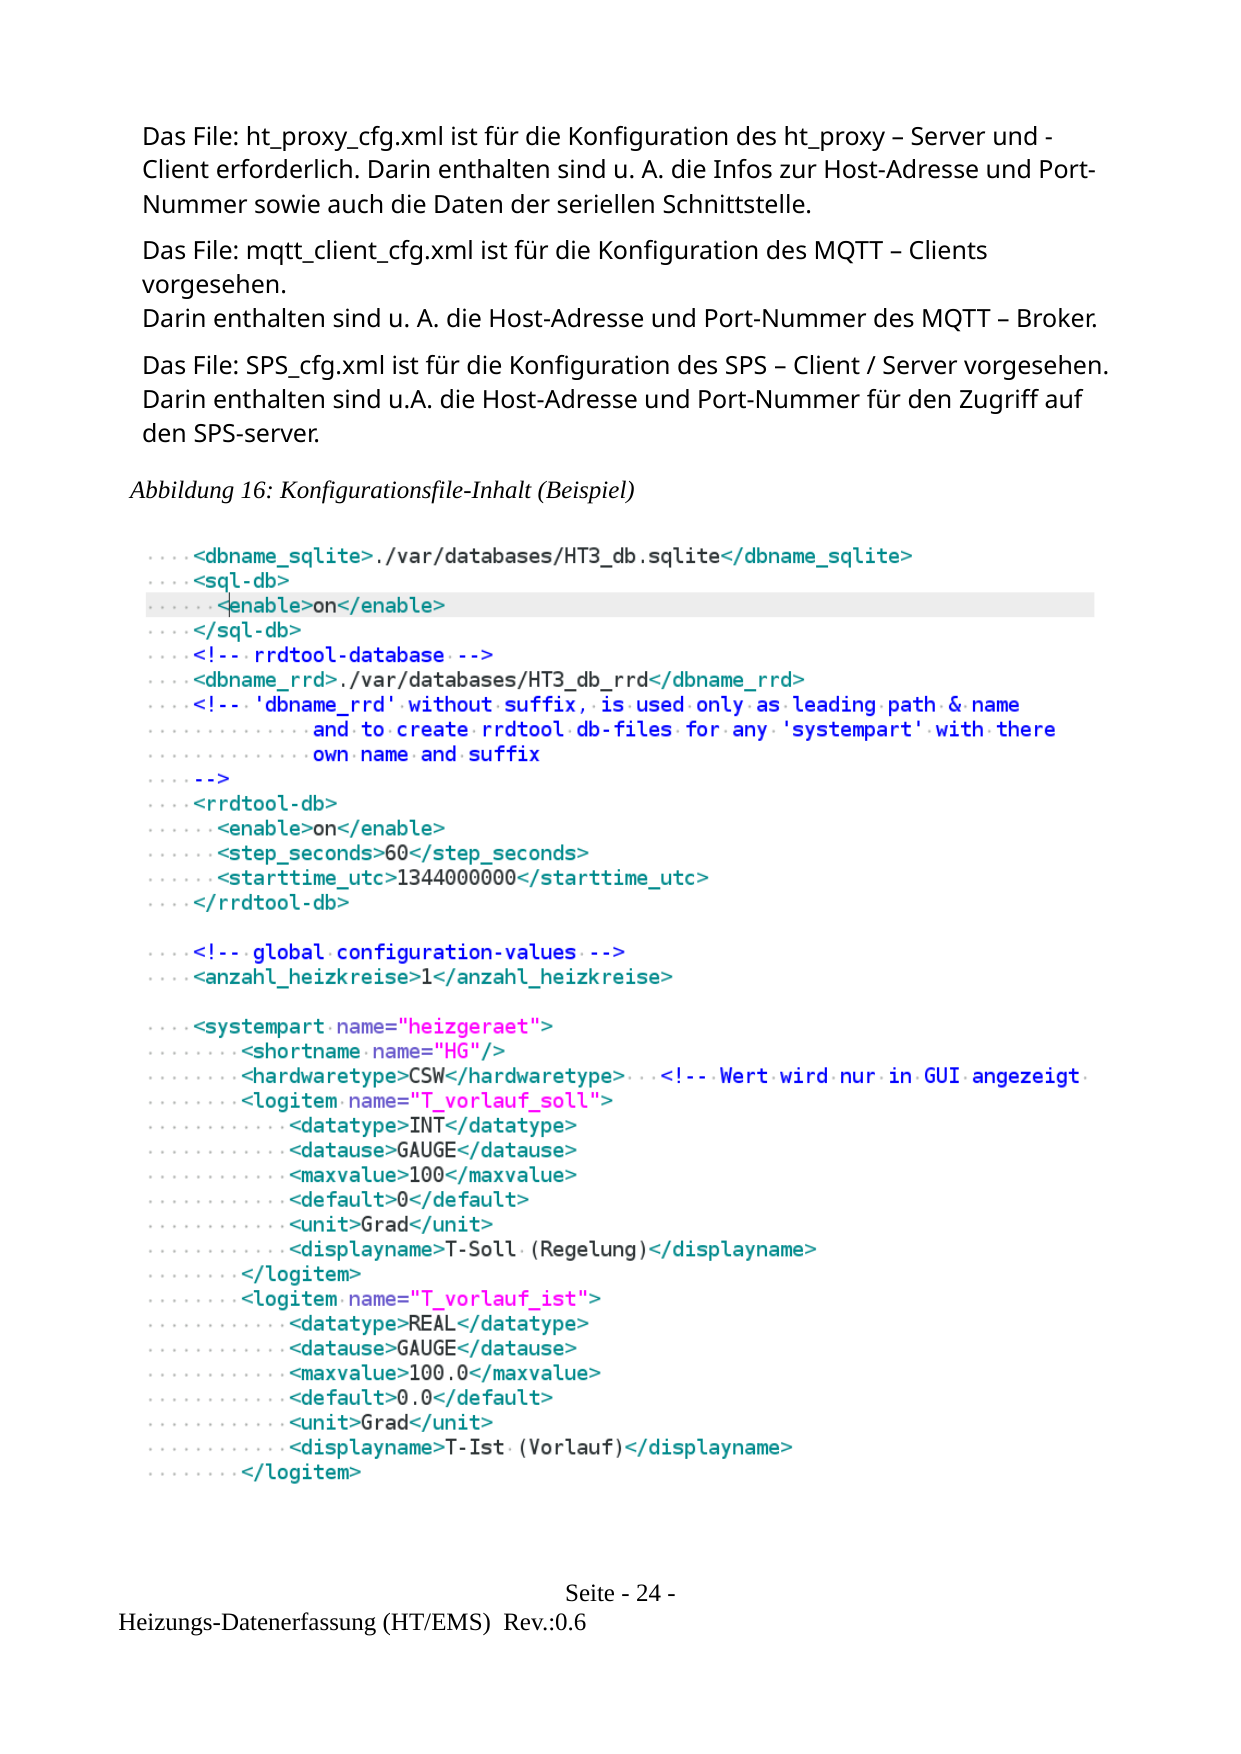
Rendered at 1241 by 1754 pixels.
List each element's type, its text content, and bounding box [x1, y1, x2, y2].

text Das File: ht_proxy_cfg.xml ist für die Konfiguration des ht_proxy – Server und - Client erforderlich. Darin enthalten sind u. A. die Infos zur Host-Adresse und Port-Nummer sowie auch die Daten der seriellen Schnittstelle. [142, 118, 1122, 220]
text Das File: mqtt_client_cfg.xml ist für die Konfiguration des MQTT – Clients vorgesehen. Darin enthalten sind u. A. die Host-Adresse und Port-Nummer des MQTT – Broker. [142, 233, 1122, 335]
text Abbildung 16: Konfigurationsfile-Inhalt (Beispiel) [130, 475, 1110, 532]
picture [145, 544, 1095, 1486]
text Das File: SPS_cfg.xml ist für die Konfiguration des SPS – Client / Server vorgesehen. Darin enthalten sind u.A. die Host-Adresse und Port-Nummer für den Zugriff auf den SPS-server. [142, 347, 1122, 450]
